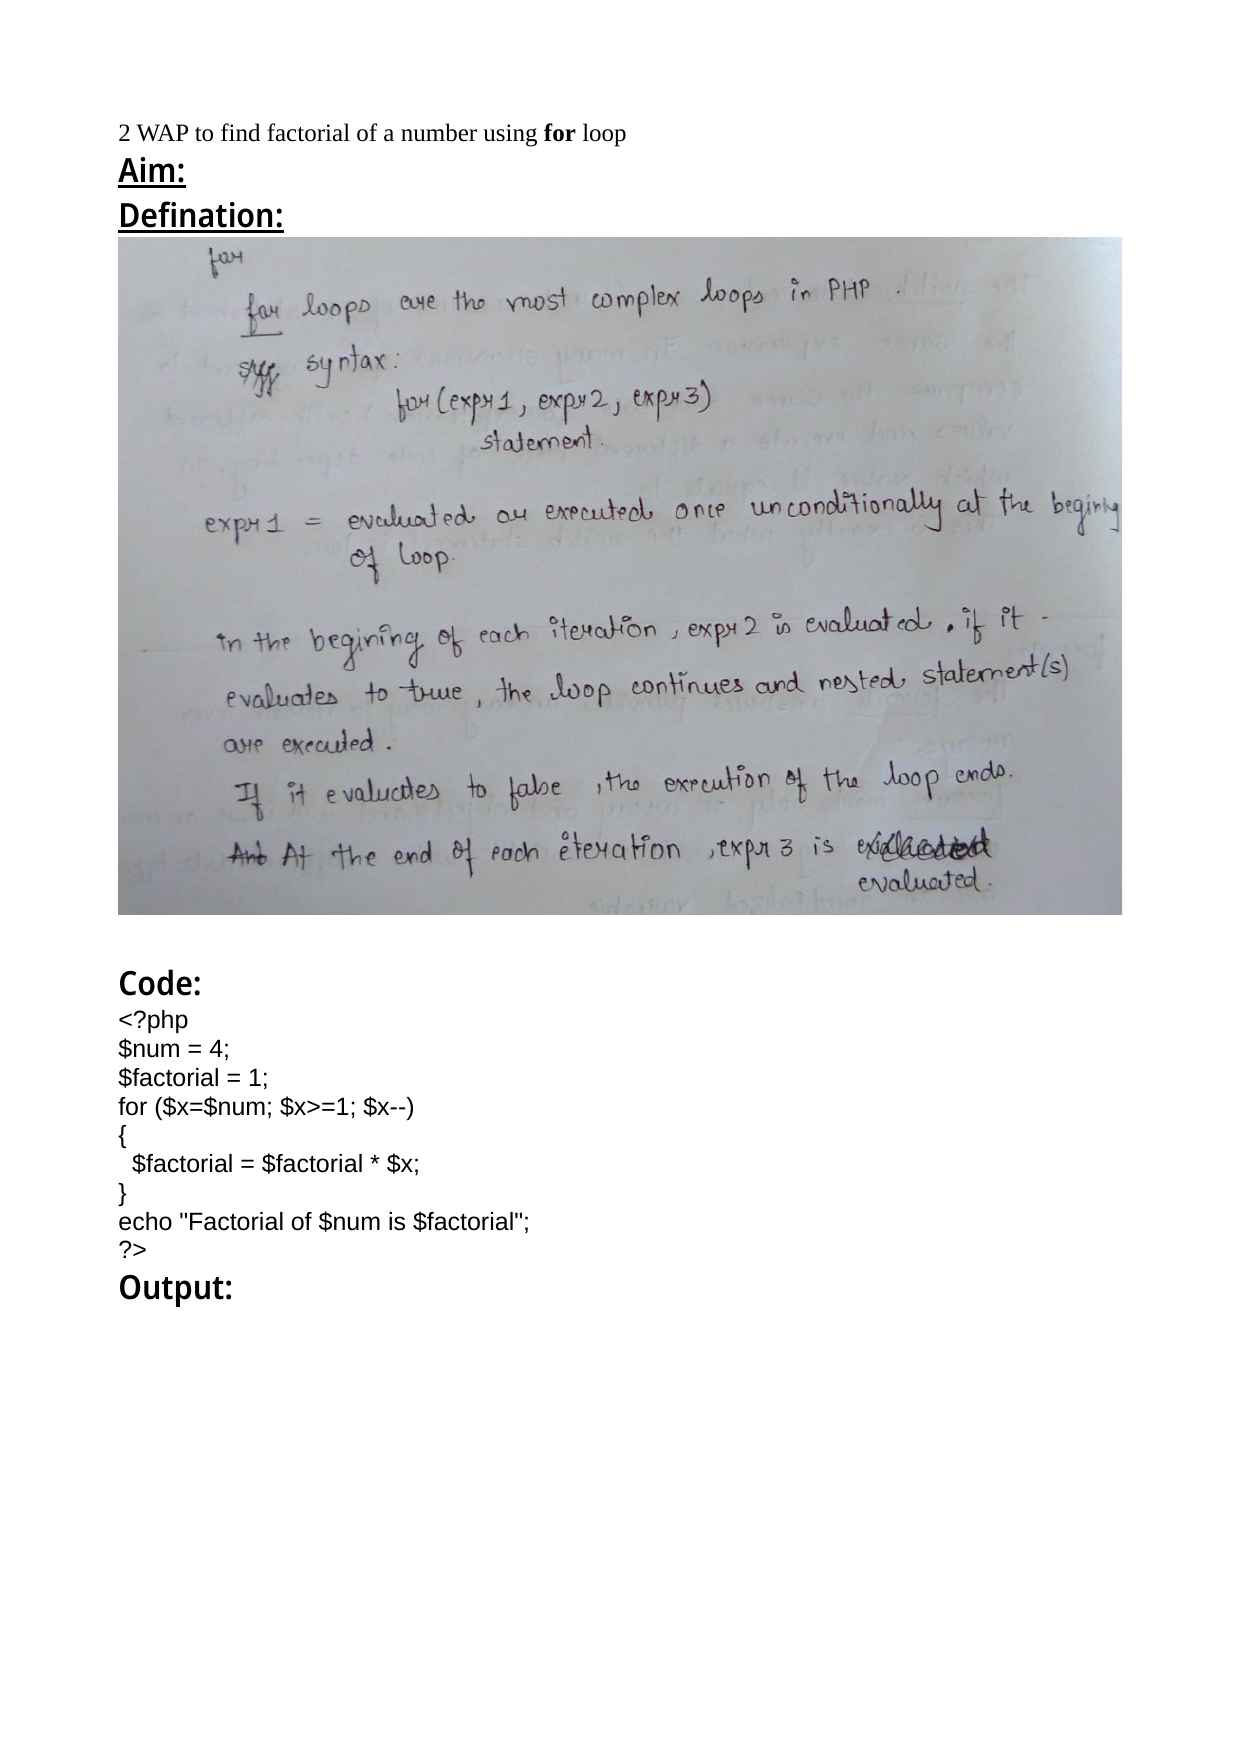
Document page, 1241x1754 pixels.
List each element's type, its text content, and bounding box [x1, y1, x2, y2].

text Code: [118, 960, 1122, 1005]
table_header <?php $num = 4; $factorial = 1; for ($x=$num; $x>=1; $x--) { $factorial = $factorial * $x; } echo "Factorial of $num is $factorial"; ?> [118, 1005, 1122, 1264]
text Aim: [118, 147, 1122, 192]
picture [118, 237, 1123, 915]
text Output: [118, 1264, 1122, 1309]
text 2 WAP to find factorial of a number using for loop [118, 118, 1122, 147]
text Defination: [118, 192, 1122, 237]
